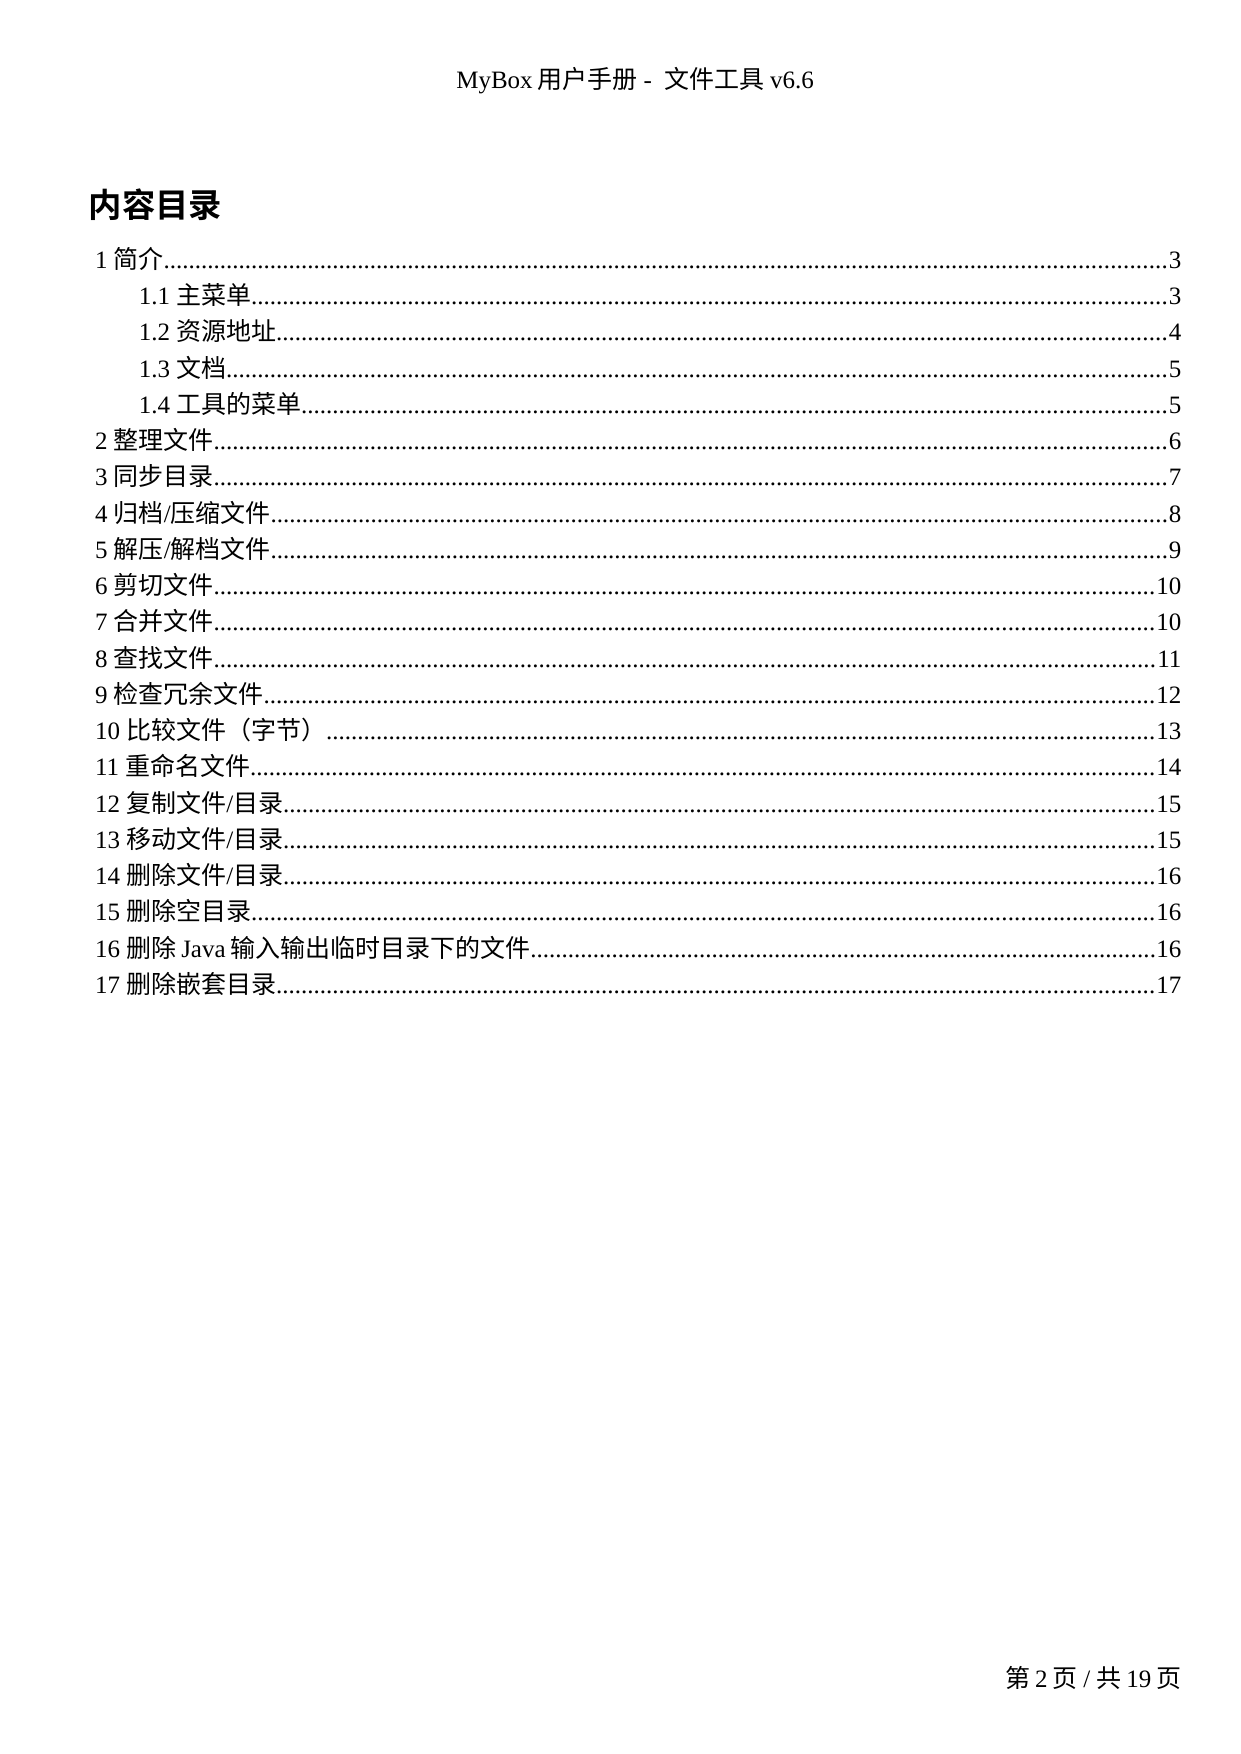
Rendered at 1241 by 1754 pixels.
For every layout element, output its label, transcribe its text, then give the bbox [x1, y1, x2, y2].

text 12 复制文件/目录 15 [88, 783, 1181, 819]
text 1 简介 3 [88, 239, 1181, 276]
text 8 查找文件 11 [88, 638, 1181, 674]
text 2 整理文件 6 [88, 421, 1181, 457]
text 10 比较文件（字节） 13 [88, 711, 1181, 747]
text 1.4 工具的菜单 5 [132, 384, 1181, 421]
text 3 同步目录 7 [88, 457, 1181, 493]
text 1.3 文档 5 [132, 348, 1181, 384]
text 7 合并文件 10 [88, 602, 1181, 638]
text 13 移动文件/目录 15 [88, 819, 1181, 856]
text 1.2 资源地址 4 [132, 312, 1181, 348]
text 17 删除嵌套目录 17 [88, 964, 1181, 1001]
text 16 删除Java输入输出临时目录下的文件 16 [88, 928, 1181, 964]
text 6 剪切文件 10 [88, 566, 1181, 602]
text 11 重命名文件 14 [88, 747, 1181, 783]
text 14 删除文件/目录 16 [88, 856, 1181, 892]
text 9 检查冗余文件 12 [88, 674, 1181, 711]
text 5 解压/解档文件 9 [88, 529, 1181, 566]
subtitle 内容目录 [88, 178, 1181, 227]
text 1.1 主菜单 3 [132, 276, 1181, 312]
text 4 归档/压缩文件 8 [88, 493, 1181, 529]
text 15 删除空目录 16 [88, 892, 1181, 928]
